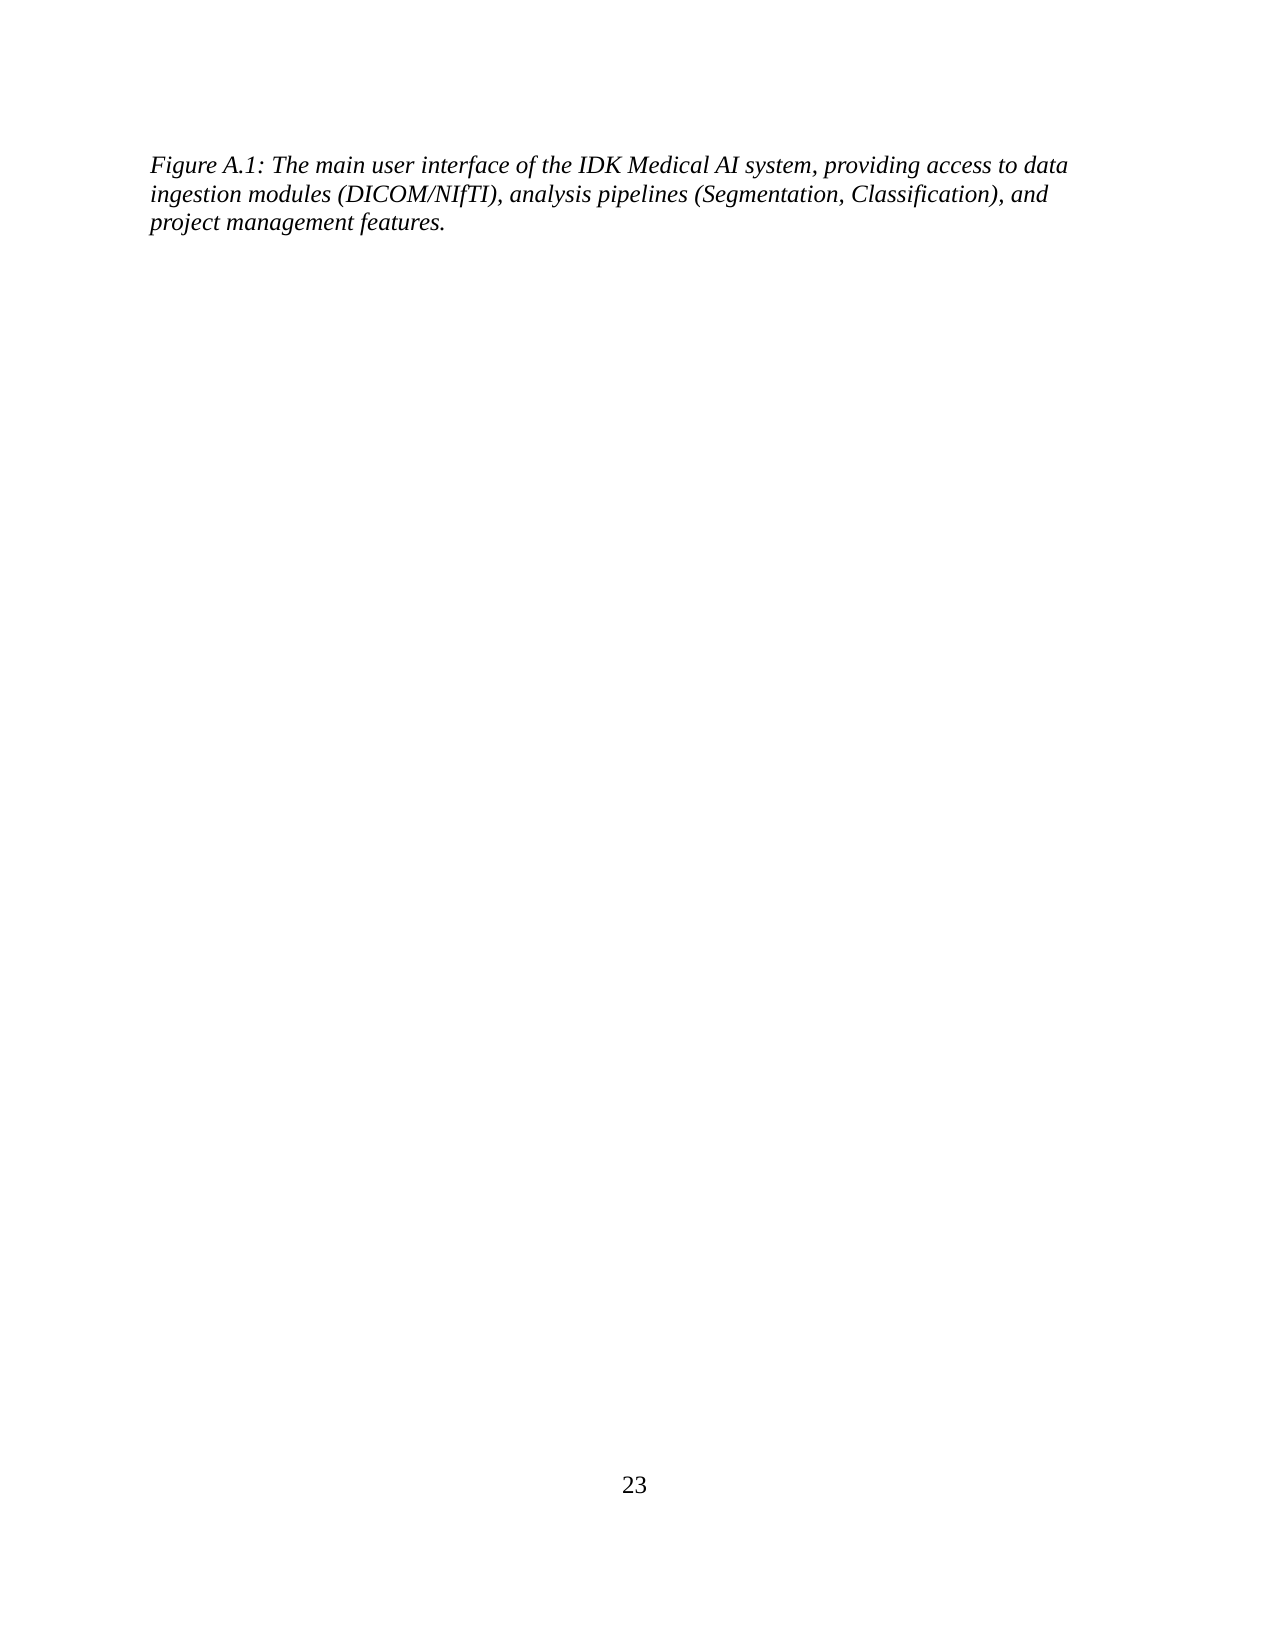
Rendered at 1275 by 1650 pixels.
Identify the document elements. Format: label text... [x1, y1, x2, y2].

text Figure A.1: The main user interface of the IDK Medical AI system, providing access to data ingestion modules (DICOM/NIfTI), analysis pipelines (Segmentation, Classification), and project management features. [150, 150, 1125, 236]
